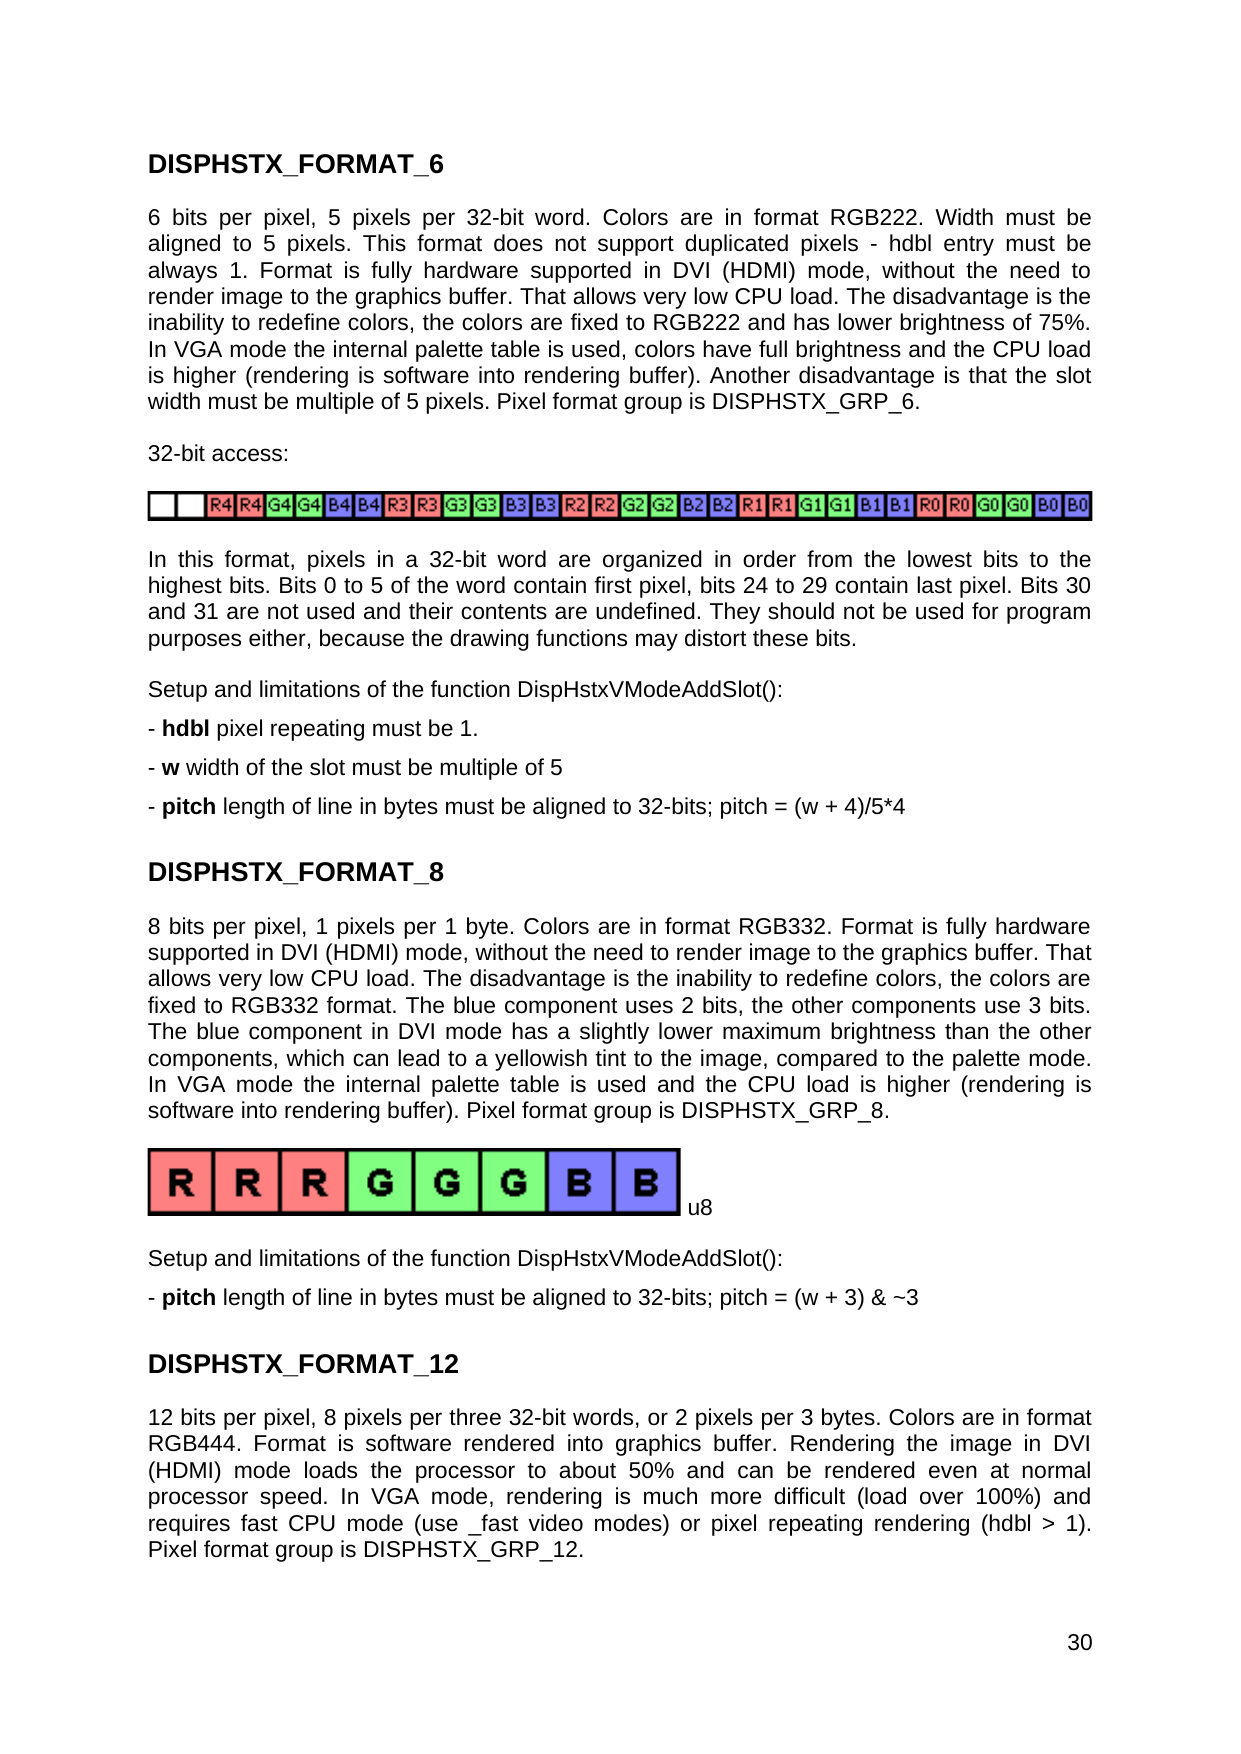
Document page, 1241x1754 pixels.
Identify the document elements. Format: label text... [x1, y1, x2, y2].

subtitle DISPHSTX_FORMAT_8 [148, 856, 1093, 888]
picture [147, 1148, 681, 1216]
text Setup and limitations of the function DispHstxVModeAddSlot(): [148, 1245, 1093, 1271]
subtitle DISPHSTX_FORMAT_12 [148, 1348, 1093, 1379]
text - hdbl pixel repeating must be 1. [148, 715, 1093, 741]
text 12 bits per pixel, 8 pixels per three 32-bit words, or 2 pixels per 3 bytes. Colors are in format RGB444. Format is software rendered into graphics buffer. Rendering the image in DVI (HDMI) mode loads the processor to about 50% and can be rendered even at normal processor speed. In VGA mode, rendering is much more difficult (load over 100%) and requires fast CPU mode (use _fast video modes) or pixel repeating rendering (hdbl > 1). Pixel format group is DISPHSTX_GRP_12. [148, 1404, 1093, 1562]
text - pitch length of line in bytes must be aligned to 32-bits; pitch = (w + 3) & ~3 [148, 1284, 1093, 1310]
text In this format, pixels in a 32-bit word are organized in order from the lowest bits to the highest bits. Bits 0 to 5 of the word contain first pixel, bits 24 to 29 contain last pixel. Bits 30 and 31 are not used and their contents are undefined. They should not be used for program purposes either, because the drawing functions may distort these bits. [148, 546, 1093, 651]
text 32-bit access: [148, 440, 1093, 466]
text 6 bits per pixel, 5 pixels per 32-bit word. Colors are in format RGB222. Width must be aligned to 5 pixels. This format does not support duplicated pixels - hdbl entry must be always 1. Format is fully hardware supported in DVI (HDMI) mode, without the need to render image to the graphics buffer. That allows very low CPU load. The disadvantage is the inability to redefine colors, the colors are fixed to RGB222 and has lower brightness of 75%. In VGA mode the internal palette table is used, colors have full brightness and the CPU load is higher (rendering is software into rendering buffer). Another disadvantage is that the slot width must be multiple of 5 pixels. Pixel format group is DISPHSTX_GRP_6. [148, 204, 1093, 415]
subtitle DISPHSTX_FORMAT_6 [148, 148, 1093, 179]
text - pitch length of line in bytes must be aligned to 32-bits; pitch = (w + 4)/5*4 [148, 793, 1093, 819]
picture [147, 491, 1093, 521]
text 8 bits per pixel, 1 pixels per 1 byte. Colors are in format RGB332. Format is fully hardware supported in DVI (HDMI) mode, without the need to render image to the graphics buffer. That allows very low CPU load. The disadvantage is the inability to redefine colors, the colors are fixed to RGB332 format. The blue component uses 2 bits, the other components use 3 bits. The blue component in DVI mode has a slightly lower maximum brightness than the other components, which can lead to a yellowish tint to the image, compared to the palette mode. In VGA mode the internal palette table is used and the CPU load is higher (rendering is software into rendering buffer). Pixel format group is DISPHSTX_GRP_8. [148, 913, 1093, 1123]
text - w width of the slot must be multiple of 5 [148, 754, 1093, 780]
text u8 [148, 1148, 1093, 1220]
text Setup and limitations of the function DispHstxVModeAddSlot(): [148, 676, 1093, 702]
